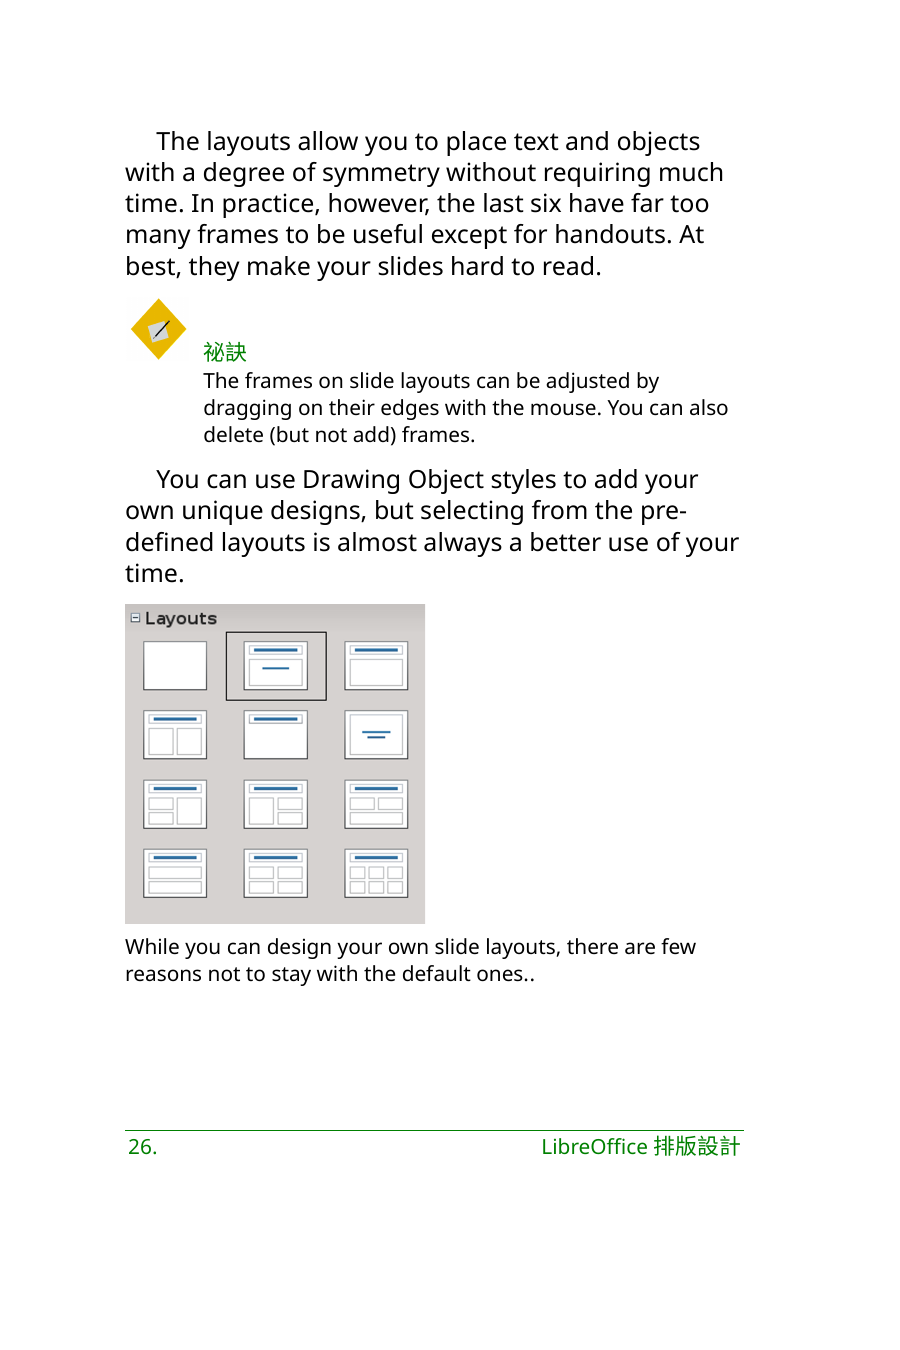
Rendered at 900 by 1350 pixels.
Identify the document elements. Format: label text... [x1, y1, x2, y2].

table_header [125, 604, 744, 925]
text You can use Drawing Object styles to add your own unique designs, but selecting from the pre-defined layouts is almost always a better use of your time. [125, 463, 744, 588]
text The frames on slide layouts can be adjusted by dragging on their edges with the mouse. You can also delete (but not add) frames. [203, 367, 744, 448]
table_cell While you can design your own slide layouts, there are few reasons not to stay with the default ones.. [125, 925, 744, 987]
text The layouts allow you to place text and objects with a degree of symmetry without requiring much time. In practice, however, the last six have far too many frames to be useful except for handouts. At best, they make your slides hard to read. [125, 125, 744, 281]
picture [125, 604, 426, 924]
picture [126, 297, 189, 361]
list 祕訣 [125, 297, 744, 367]
